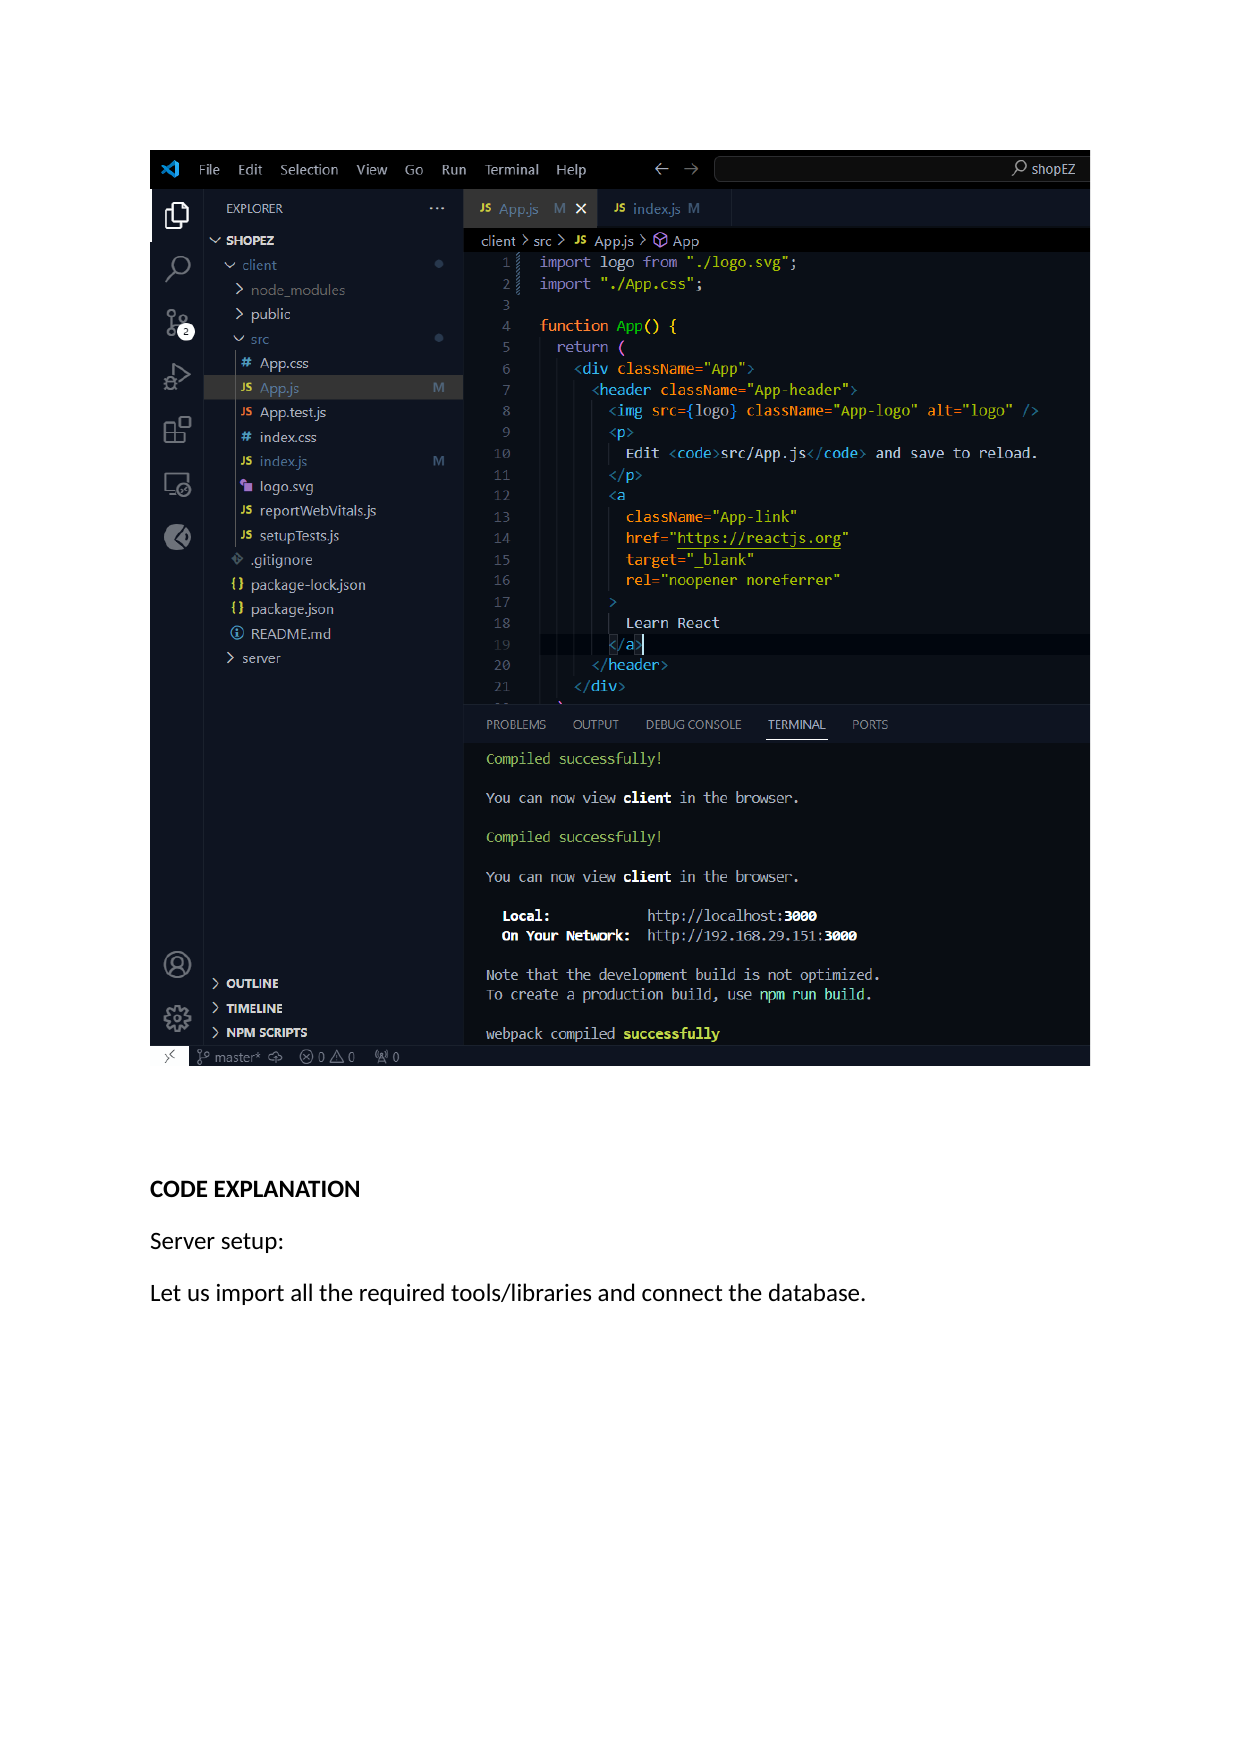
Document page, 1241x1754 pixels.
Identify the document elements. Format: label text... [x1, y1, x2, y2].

text Server setup: [150, 1225, 1090, 1256]
text Let us import all the required tools/libraries and connect the database. [150, 1277, 1090, 1307]
text CODE EXPLANATION [150, 1173, 1090, 1204]
